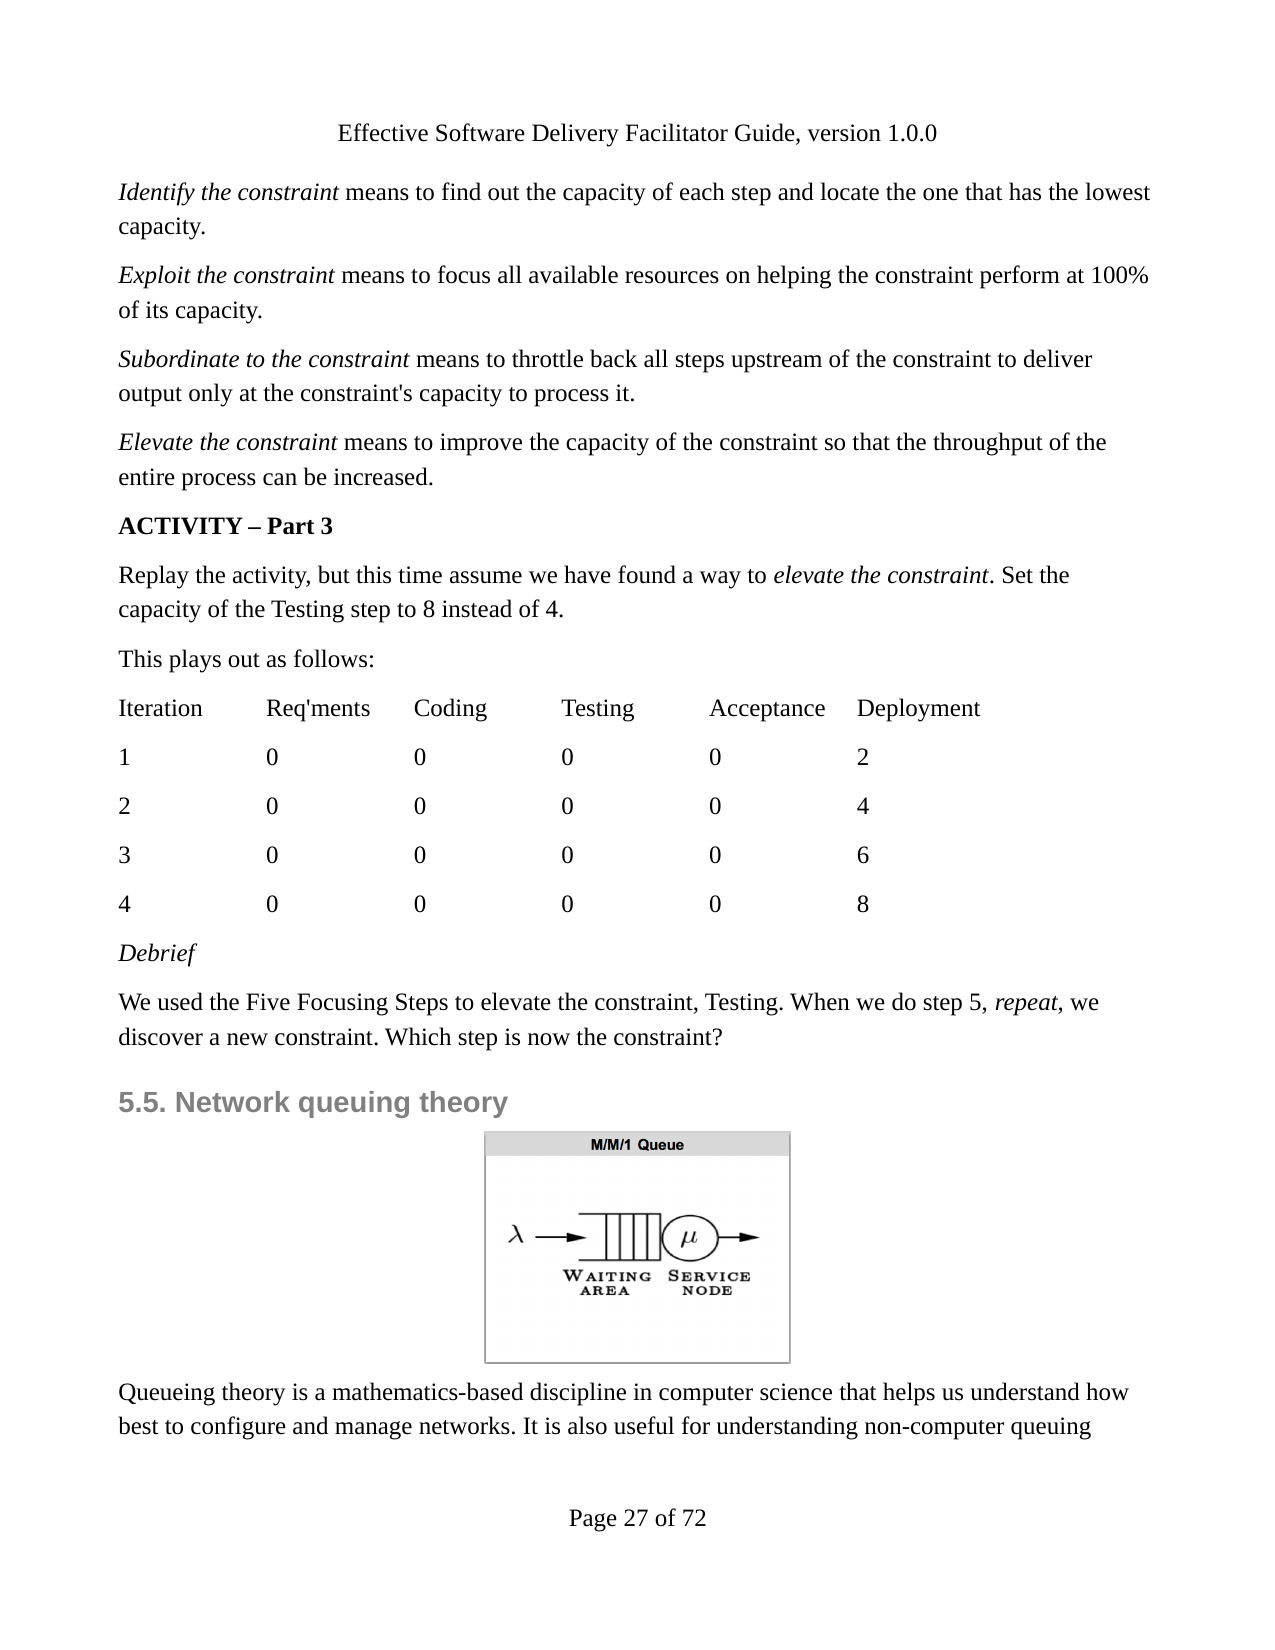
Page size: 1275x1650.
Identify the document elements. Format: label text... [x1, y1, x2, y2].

text Replay the activity, but this time assume we have found a way to elevate the constraint. Set the capacity of the Testing step to 8 instead of 4. [118, 560, 1157, 623]
text Queueing theory is a mathematics-based discipline in computer science that helps us understand how best to configure and manage networks. It is also useful for understanding non-computer queuing [118, 1377, 1157, 1440]
text 2 0 0 0 0 4 [118, 791, 1157, 819]
text Identify the constraint means to find out the capacity of each step and locate the one that has the lowest capacity. [118, 177, 1157, 240]
text Elevate the constraint means to improve the capacity of the constraint so that the throughput of the entire process can be increased. [118, 427, 1157, 491]
text Iteration Req'ments Coding Testing Acceptance Deployment [118, 693, 1157, 721]
text 4 0 0 0 0 8 [118, 889, 1157, 918]
picture [484, 1131, 791, 1364]
text Exploit the constraint means to focus all available resources on helping the constraint perform at 100% of its capacity. [118, 260, 1157, 324]
text ACTIVITY – Part 3 [118, 511, 1157, 540]
subtitle 5.5. Network queuing theory [118, 1085, 1157, 1119]
text Debrief [118, 938, 1157, 967]
text 1 0 0 0 0 2 [118, 742, 1157, 771]
text Subordinate to the constraint means to throttle back all steps upstream of the constraint to deliver output only at the constraint's capacity to process it. [118, 344, 1157, 407]
text We used the Five Focusing Steps to elevate the constraint, Testing. When we do step 5, repeat, we discover a new constraint. Which step is now the constraint? [118, 987, 1157, 1050]
text 3 0 0 0 0 6 [118, 840, 1157, 869]
text This plays out as follows: [118, 644, 1157, 672]
